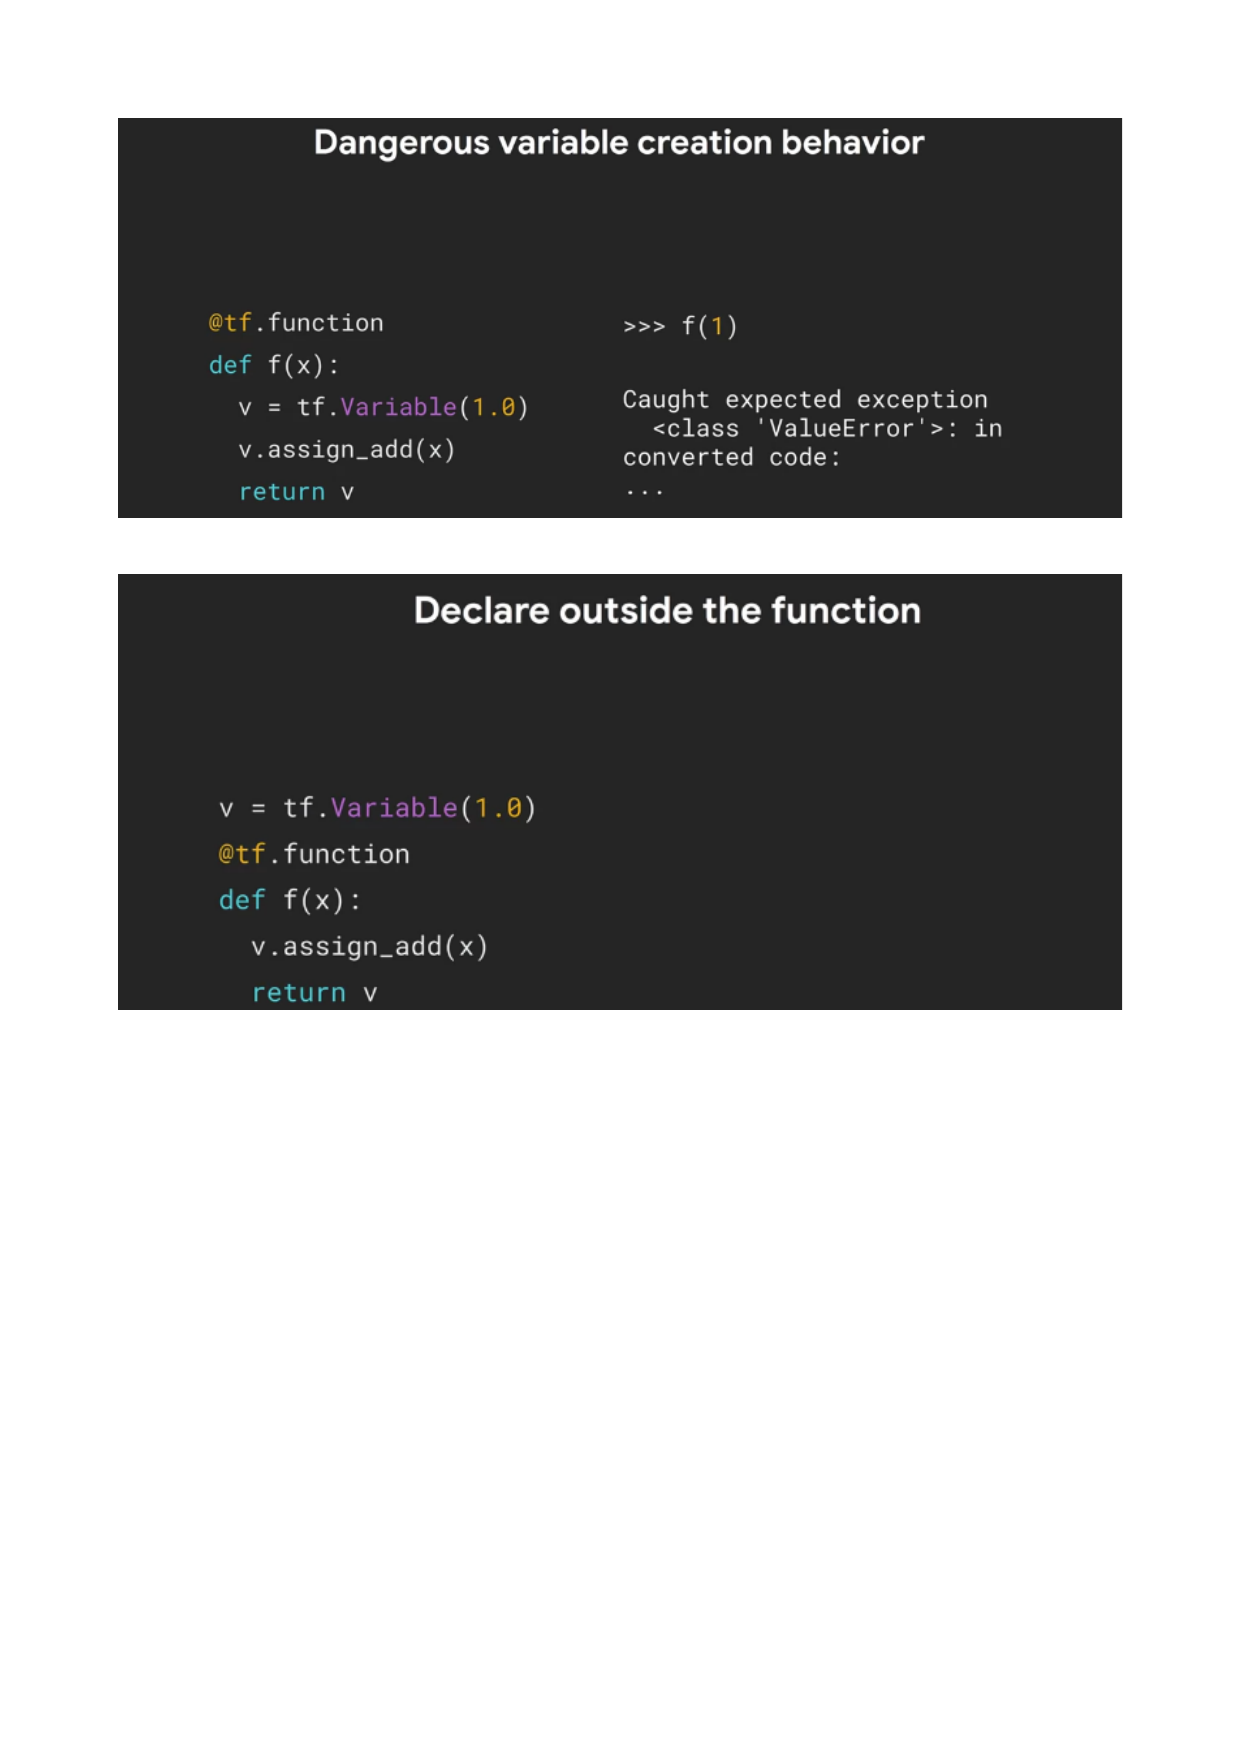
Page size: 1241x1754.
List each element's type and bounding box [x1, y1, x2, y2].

picture [118, 118, 1123, 518]
picture [118, 574, 1123, 1010]
